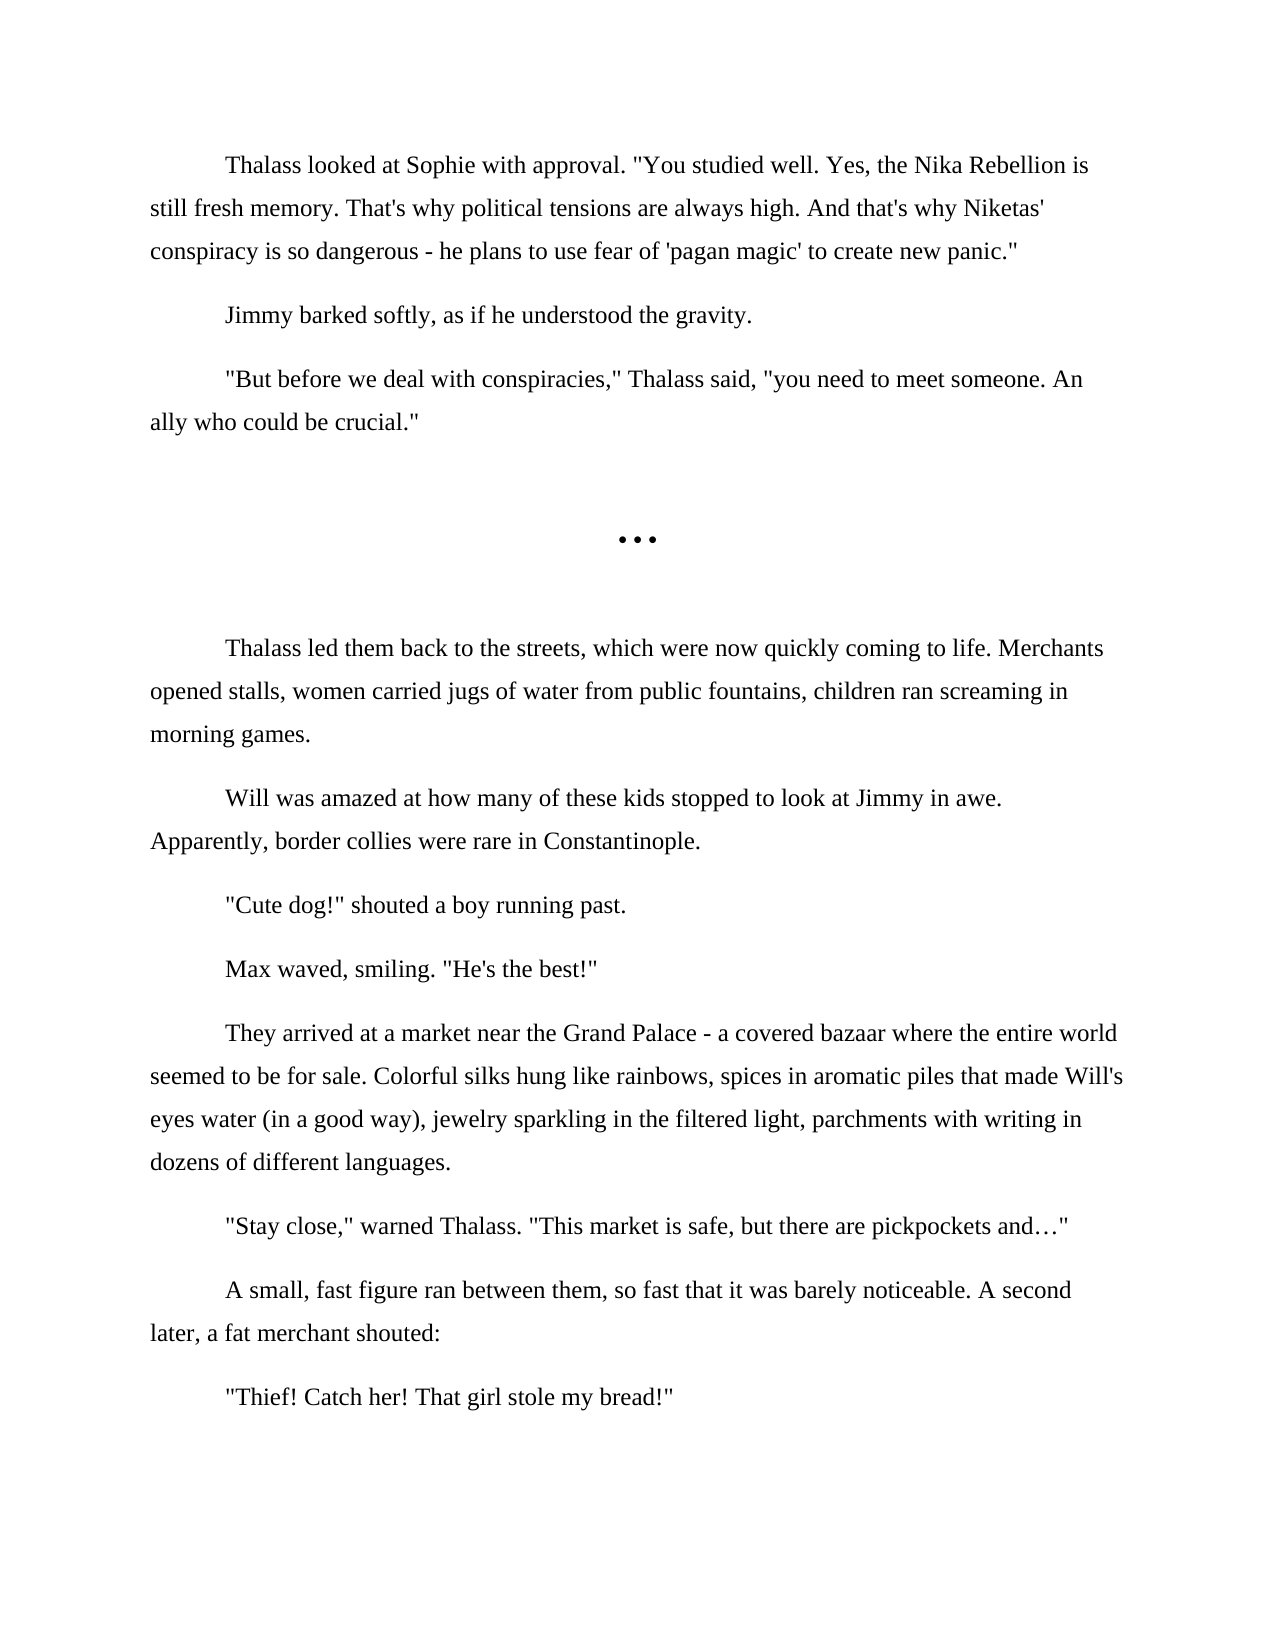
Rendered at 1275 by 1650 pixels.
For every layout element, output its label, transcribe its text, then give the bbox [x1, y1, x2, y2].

text Jimmy barked softly, as if he understood the gravity. [150, 300, 1125, 329]
text They arrived at a market near the Grand Palace - a covered bazaar where the entire world seemed to be for sale. Colorful silks hung like rainbows, spices in aromatic piles that made Will's eyes water (in a good way), jewelry sparkling in the filtered light, parchments with writing in dozens of different languages. [150, 1018, 1125, 1176]
text Will was amazed at how many of these kids stopped to look at Jimmy in awe. Apparently, border collies were rare in Constantinople. [150, 783, 1125, 855]
text "Stay close," warned Thalass. "This market is safe, but there are pickpockets and…" [150, 1211, 1125, 1240]
text "Thief! Catch her! That girl stole my bread!" [150, 1382, 1125, 1411]
text Thalass looked at Sophie with approval. "You studied well. Yes, the Nika Rebellion is still fresh memory. That's why political tensions are always high. And that's why Niketas' conspiracy is so dangerous - he plans to use fear of 'pagan magic' to create new panic." [150, 150, 1125, 265]
text • • • [150, 525, 1125, 554]
text Thalass led them back to the streets, which were now quickly coming to life. Merchants opened stalls, women carried jugs of water from public fountains, children ran screaming in morning games. [150, 633, 1125, 748]
text "Cute dog!" shouted a boy running past. [150, 890, 1125, 919]
text "But before we deal with conspiracies," Thalass said, "you need to meet someone. An ally who could be crucial." [150, 364, 1125, 436]
text Max waved, smiling. "He's the best!" [150, 954, 1125, 983]
text A small, fast figure ran between them, so fast that it was barely noticeable. A second later, a fat merchant shouted: [150, 1275, 1125, 1347]
